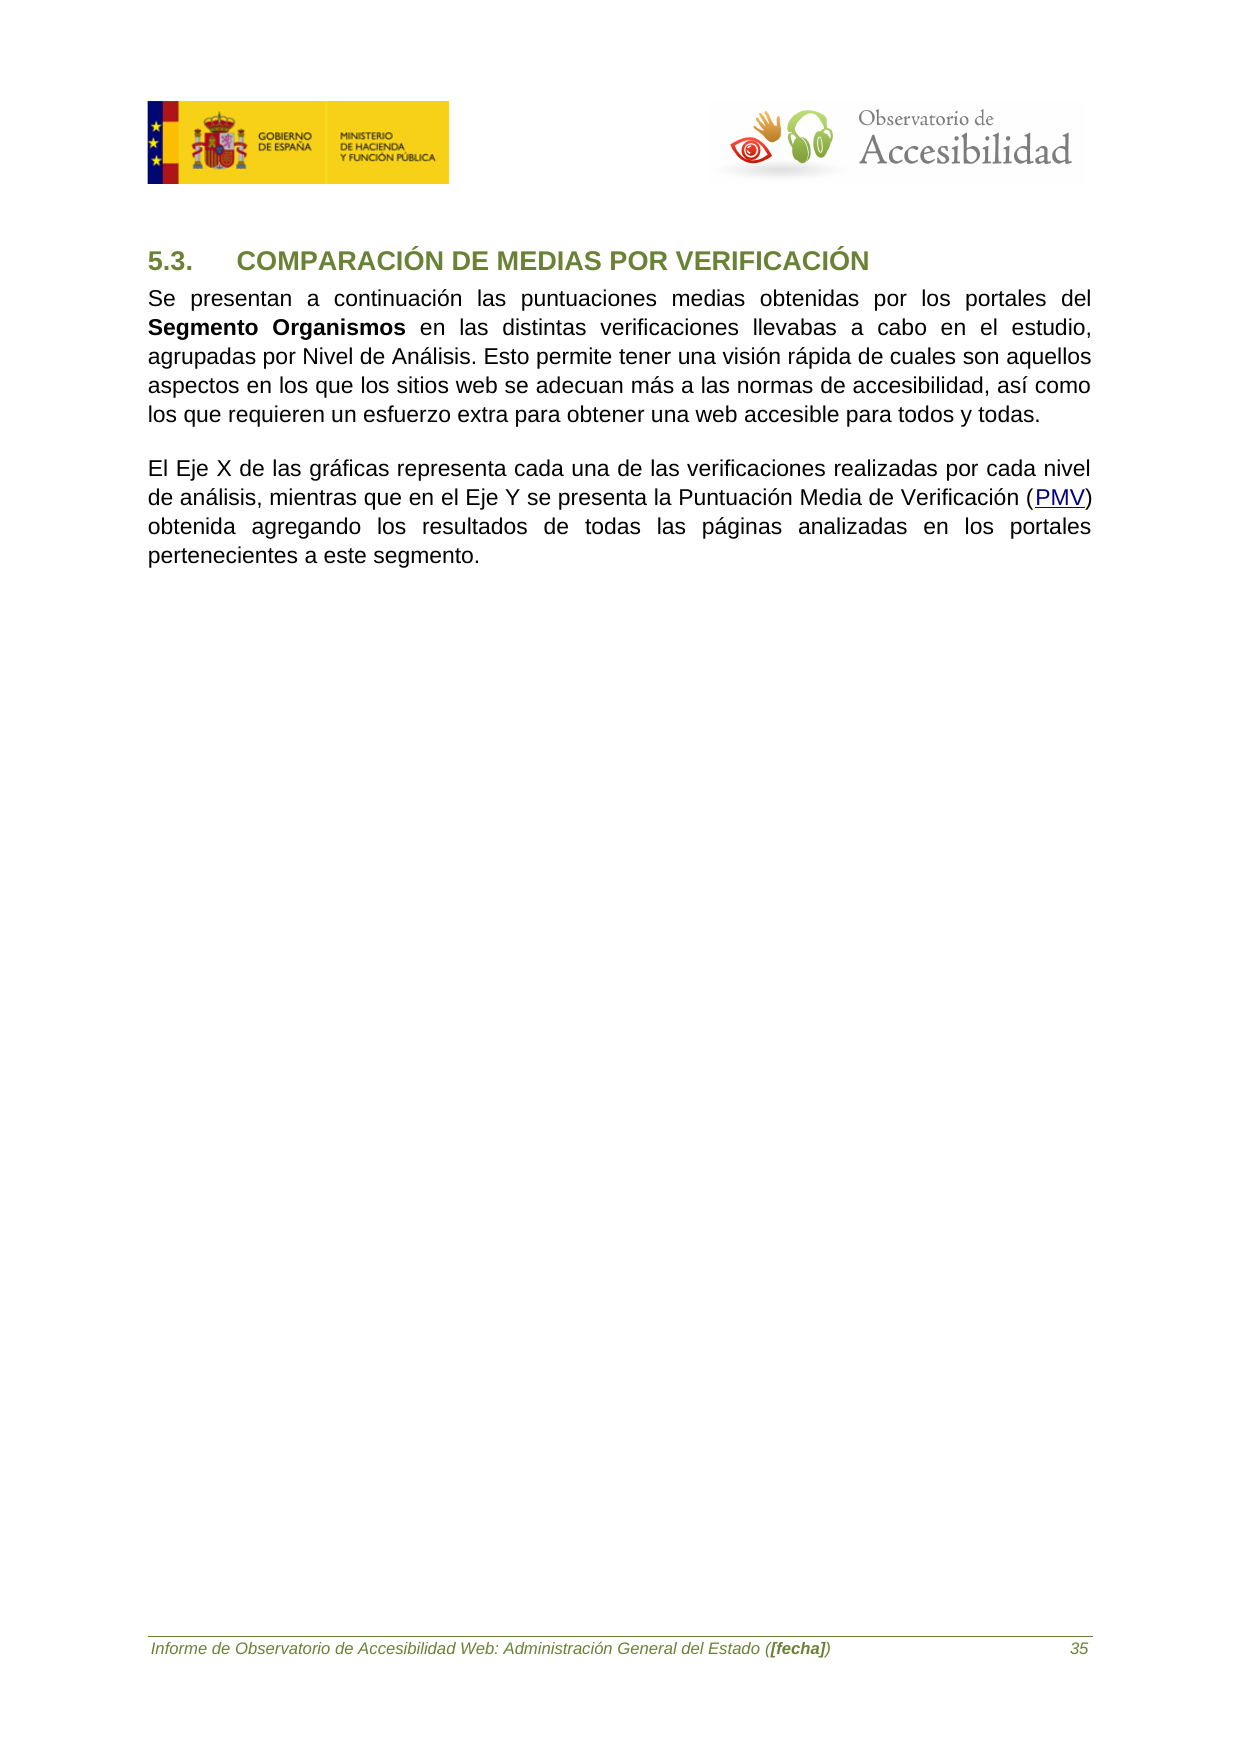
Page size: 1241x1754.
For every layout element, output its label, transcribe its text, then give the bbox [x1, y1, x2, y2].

picture [710, 101, 1086, 184]
picture [147, 101, 450, 184]
text El Eje X de las gráficas representa cada una de las verificaciones realizadas por cada nivel de análisis, mientras que en el Eje Y se presenta la Puntuación Media de Verificación (PMV) obtenida agregando los resultados de todas las páginas analizadas en los portales pertenecientes a este segmento. [148, 455, 1092, 568]
text Se presentan a continuación las puntuaciones medias obtenidas por los portales del Segmento Organismos en las distintas verificaciones llevabas a cabo en el estudio, agrupadas por Nivel de Análisis. Esto permite tener una visión rápida de cuales son aquellos aspectos en los que los sitios web se adecuan más a las normas de accesibilidad, así como los que requieren un esfuerzo extra para obtener una web accesible para todos y todas. [148, 285, 1092, 427]
subtitle Comparación de medias por verificación [148, 245, 1092, 276]
